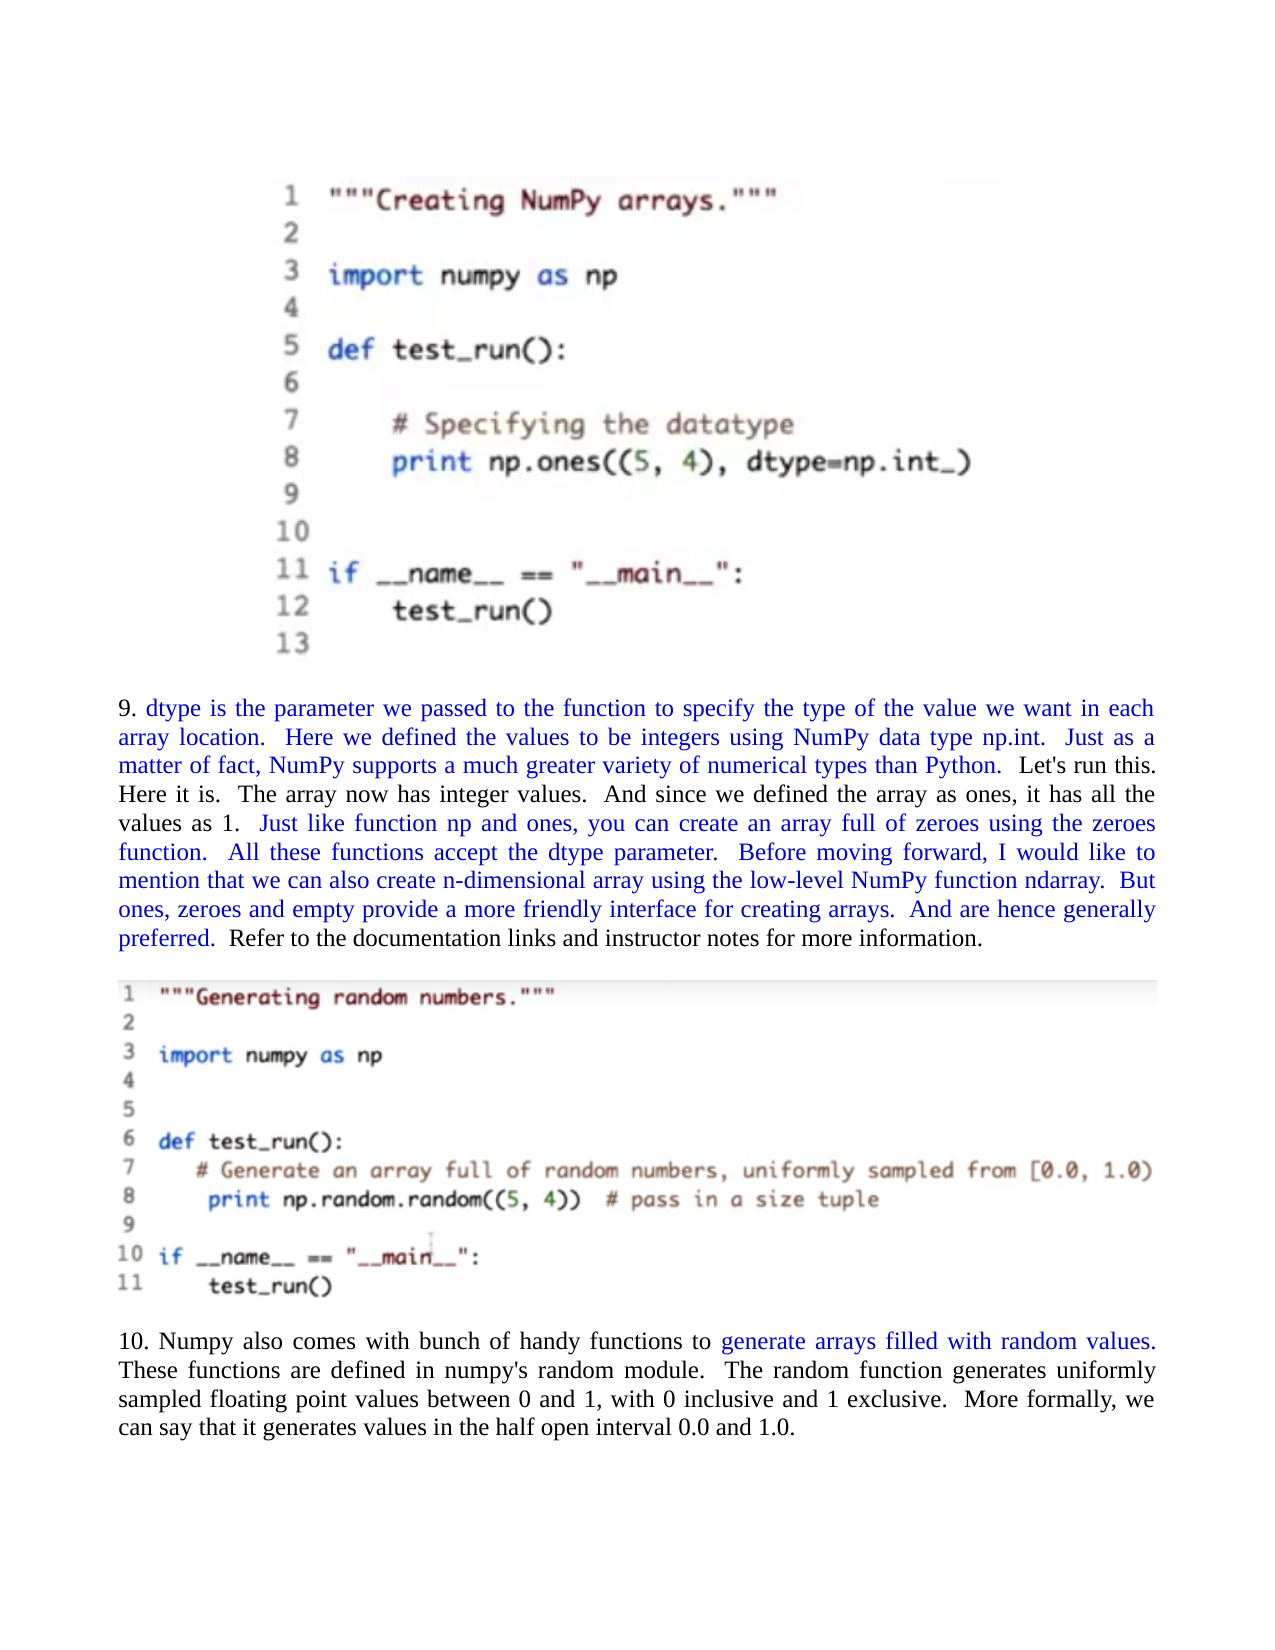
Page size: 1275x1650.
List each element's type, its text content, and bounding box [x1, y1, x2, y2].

picture [118, 980, 1157, 1298]
text 10. Numpy also comes with bunch of handy functions to generate arrays filled with random values. These functions are defined in numpy's random module. The random function generates uniformly sampled floating point values between 0 and 1, with 0 inclusive and 1 exclusive. More formally, we can say that it generates values in the half open interval 0.0 and 1.0. [118, 1326, 1157, 1441]
picture [268, 175, 1007, 662]
text 9. dtype is the parameter we passed to the function to specify the type of the value we want in each array location. Here we defined the values to be integers using NumPy data type np.int. Just as a matter of fact, NumPy supports a much greater variety of numerical types than Python. Let's run this. Here it is. The array now has integer values. And since we defined the array as ones, it has all the values as 1. Just like function np and ones, you can create an array full of zeroes using the zeroes function. All these functions accept the dtype parameter. Before moving forward, I would like to mention that we can also create n-dimensional array using the low-level NumPy function ndarray. But ones, zeroes and empty provide a more friendly interface for creating arrays. And are hence generally preferred. Refer to the documentation links and instructor notes for more information. [118, 693, 1157, 952]
